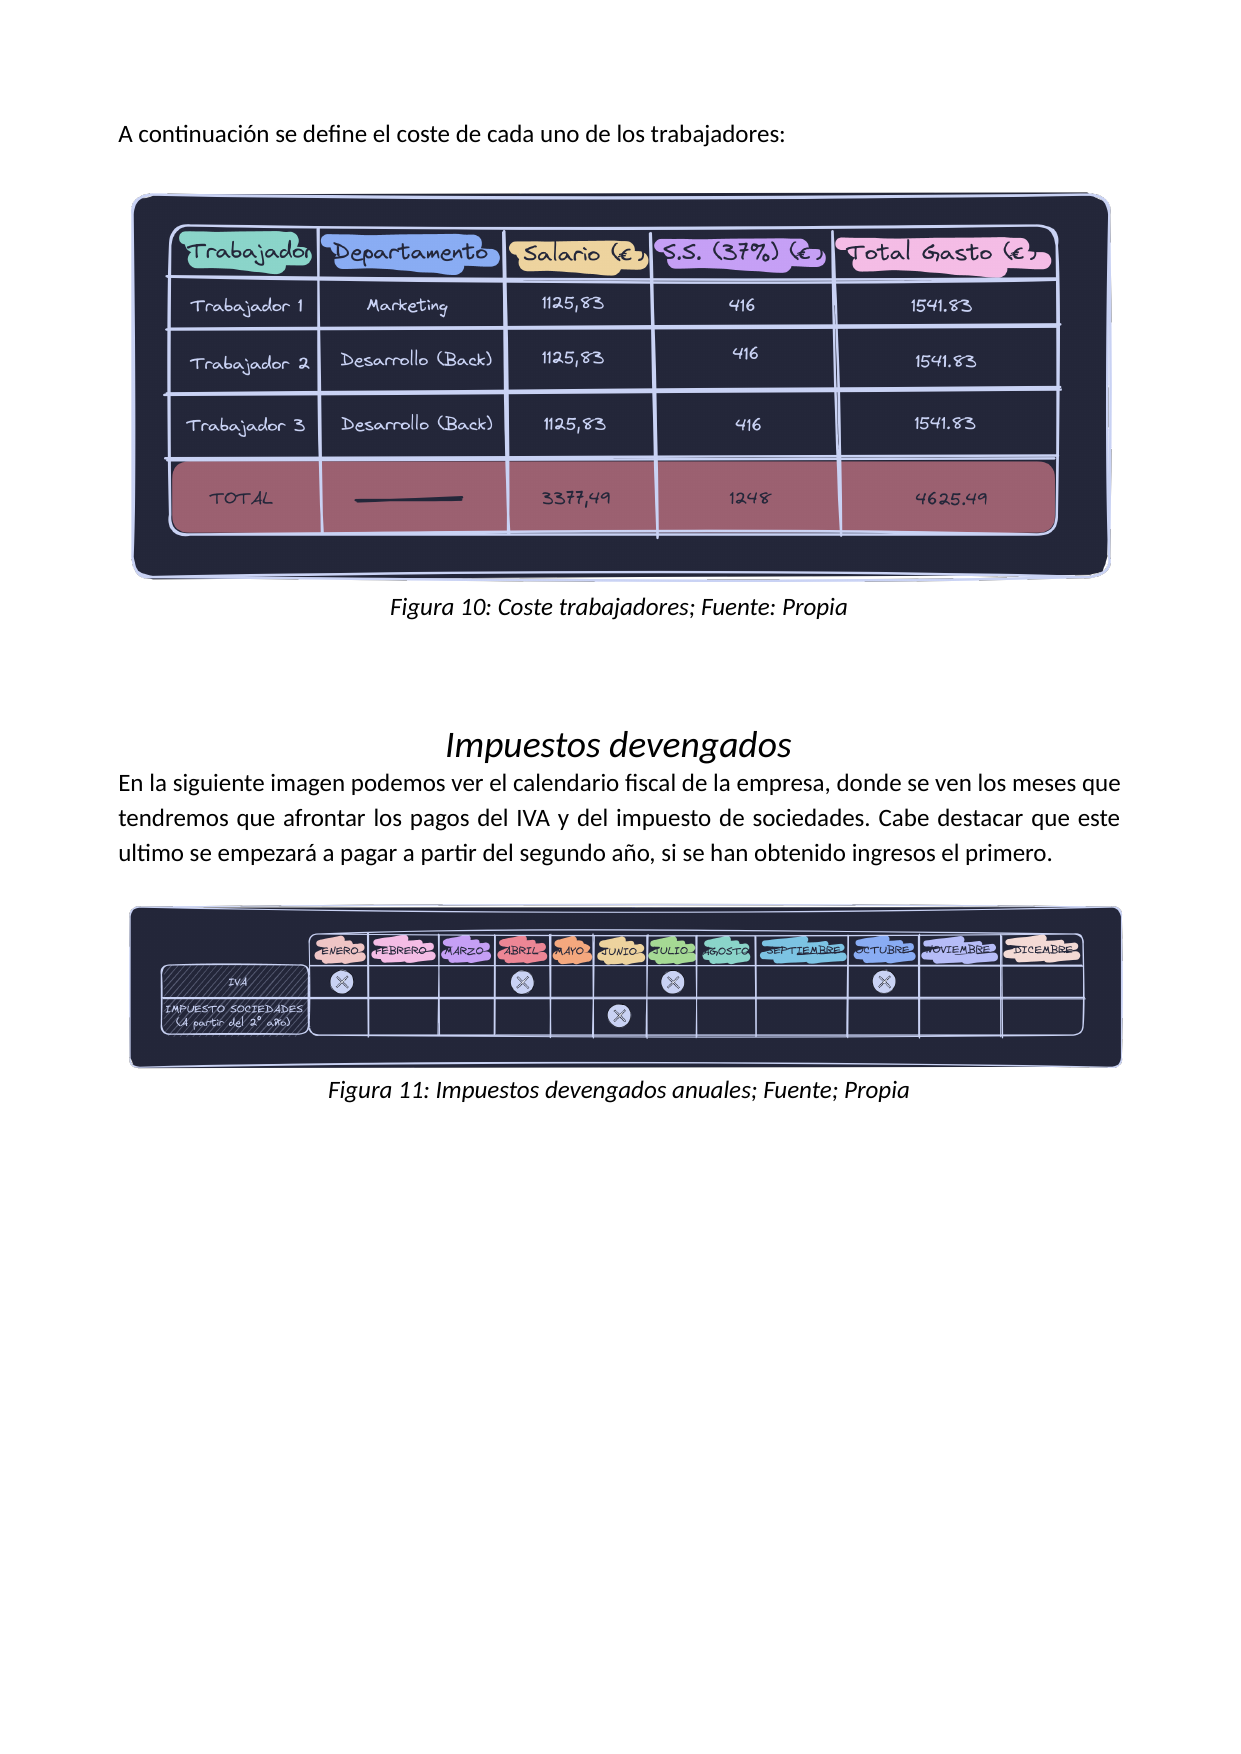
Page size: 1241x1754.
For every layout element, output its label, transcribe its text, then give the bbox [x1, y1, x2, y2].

picture [118, 180, 1123, 591]
picture [123, 900, 1128, 1074]
text Impuestos devengados [118, 721, 1122, 767]
text Figura 10: Coste trabajadores; Fuente: Propia [118, 591, 1122, 622]
text En la siguiente imagen podemos ver el calendario fiscal de la empresa, donde se ven los meses que tendremos que afrontar los pagos del IVA y del impuesto de sociedades. Cabe destacar que este ultimo se empezará a pagar a partir del segundo año, si se han obtenido ingresos el primero. [118, 767, 1122, 868]
text A continuación se define el coste de cada uno de los trabajadores: [118, 118, 1122, 149]
text Figura 11: Impuestos devengados anuales; Fuente; Propia [7, 899, 1233, 1104]
